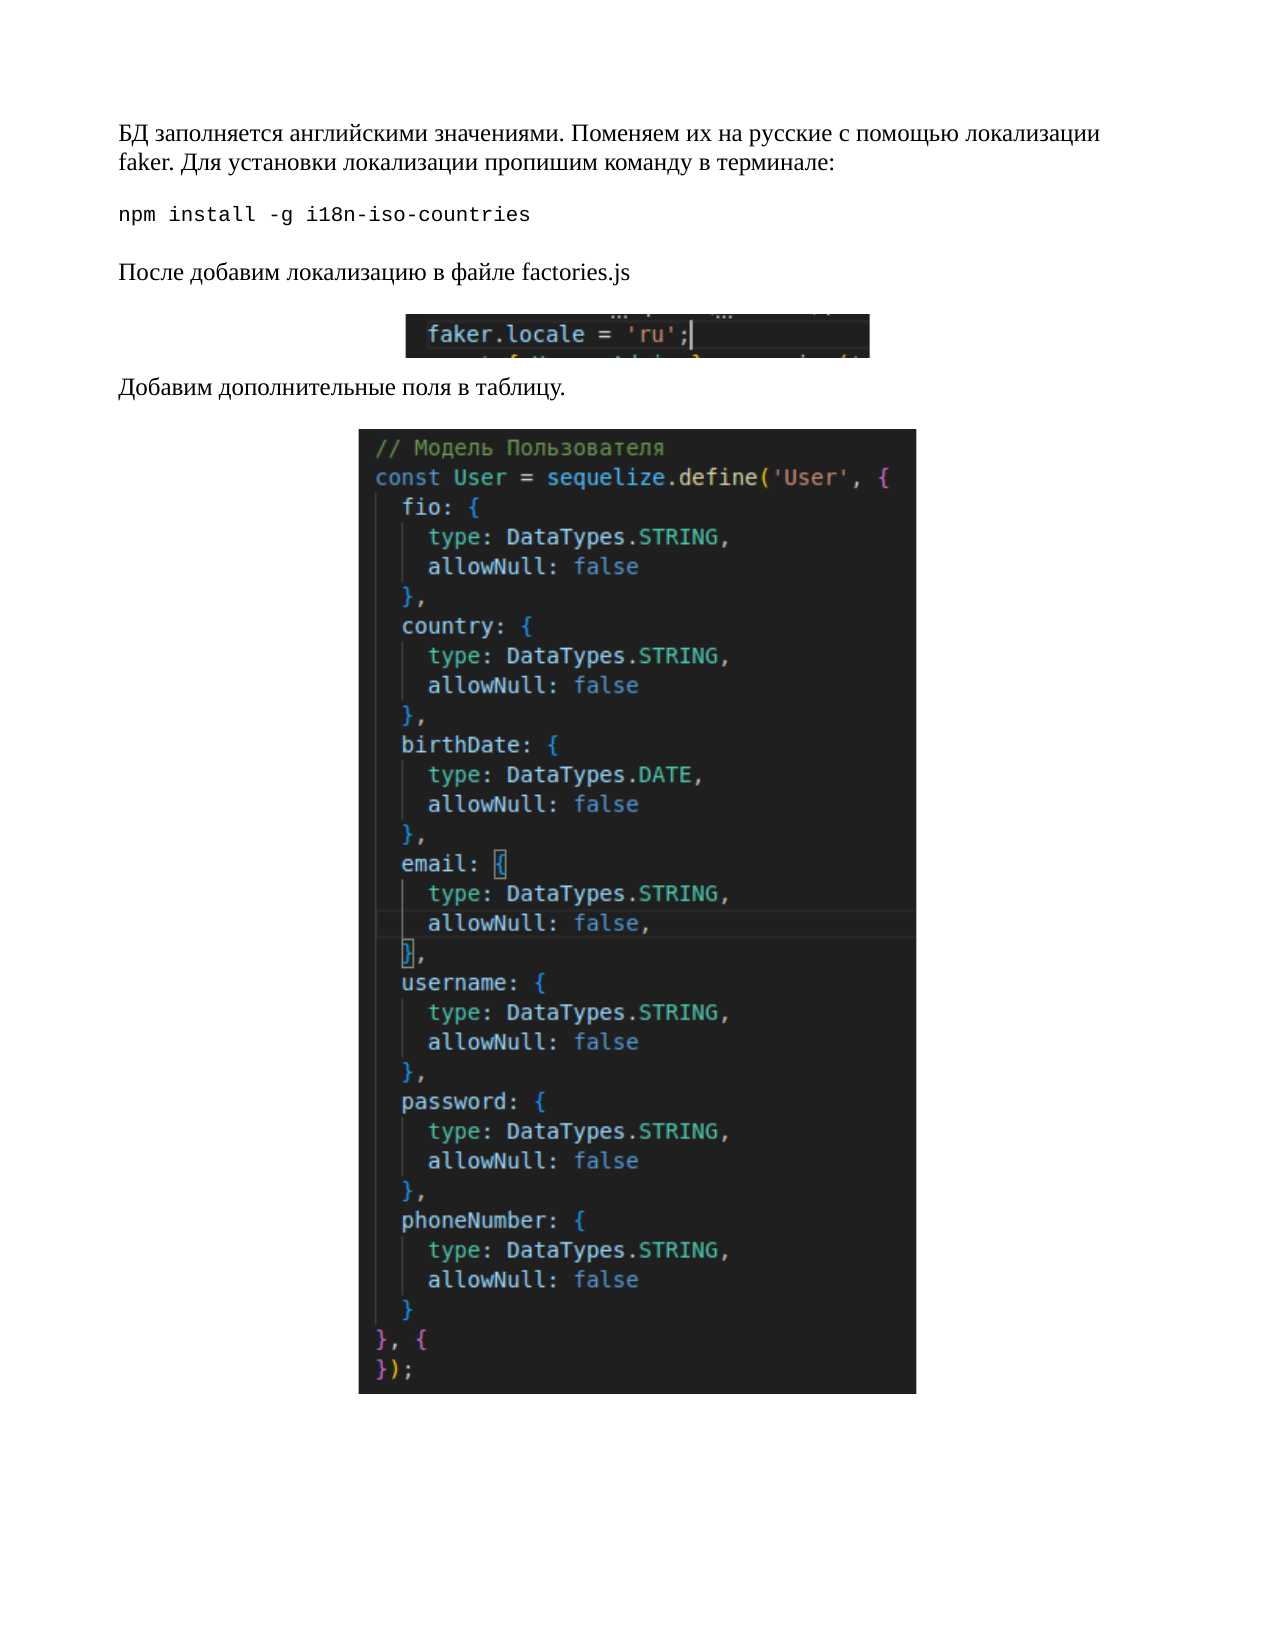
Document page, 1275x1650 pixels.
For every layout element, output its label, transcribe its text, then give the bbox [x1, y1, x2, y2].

text После добавим локализацию в файле factories.js [118, 257, 1157, 286]
picture [358, 429, 917, 1394]
picture [405, 314, 870, 358]
text npm install -g i18n-iso-countries [118, 204, 1157, 228]
text Добавим дополнительные поля в таблицу. [118, 372, 1157, 401]
text БД заполняется английскими значениями. Поменяем их на русские с помощью локализации faker. Для установки локализации пропишим команду в терминале: [118, 118, 1157, 176]
